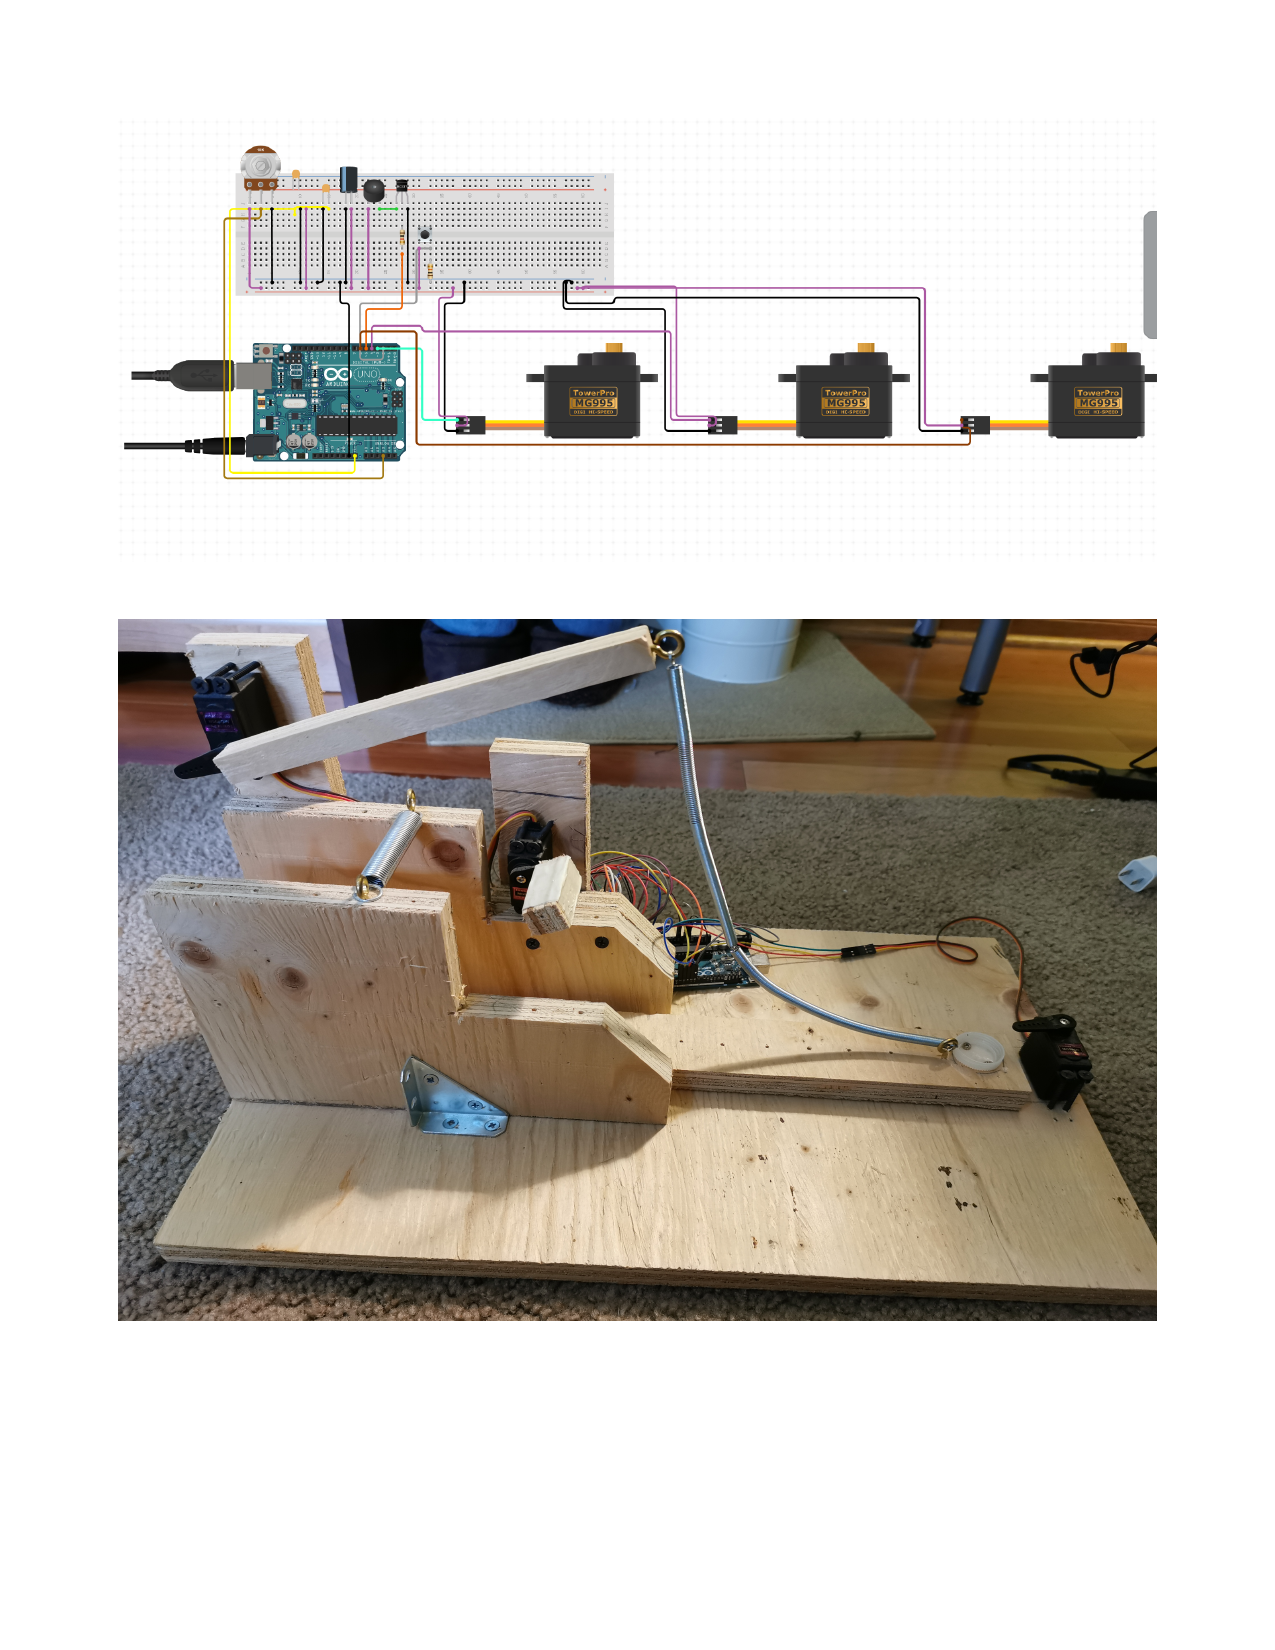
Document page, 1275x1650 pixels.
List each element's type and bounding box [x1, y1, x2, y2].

picture [118, 118, 1157, 562]
picture [118, 619, 1157, 1321]
